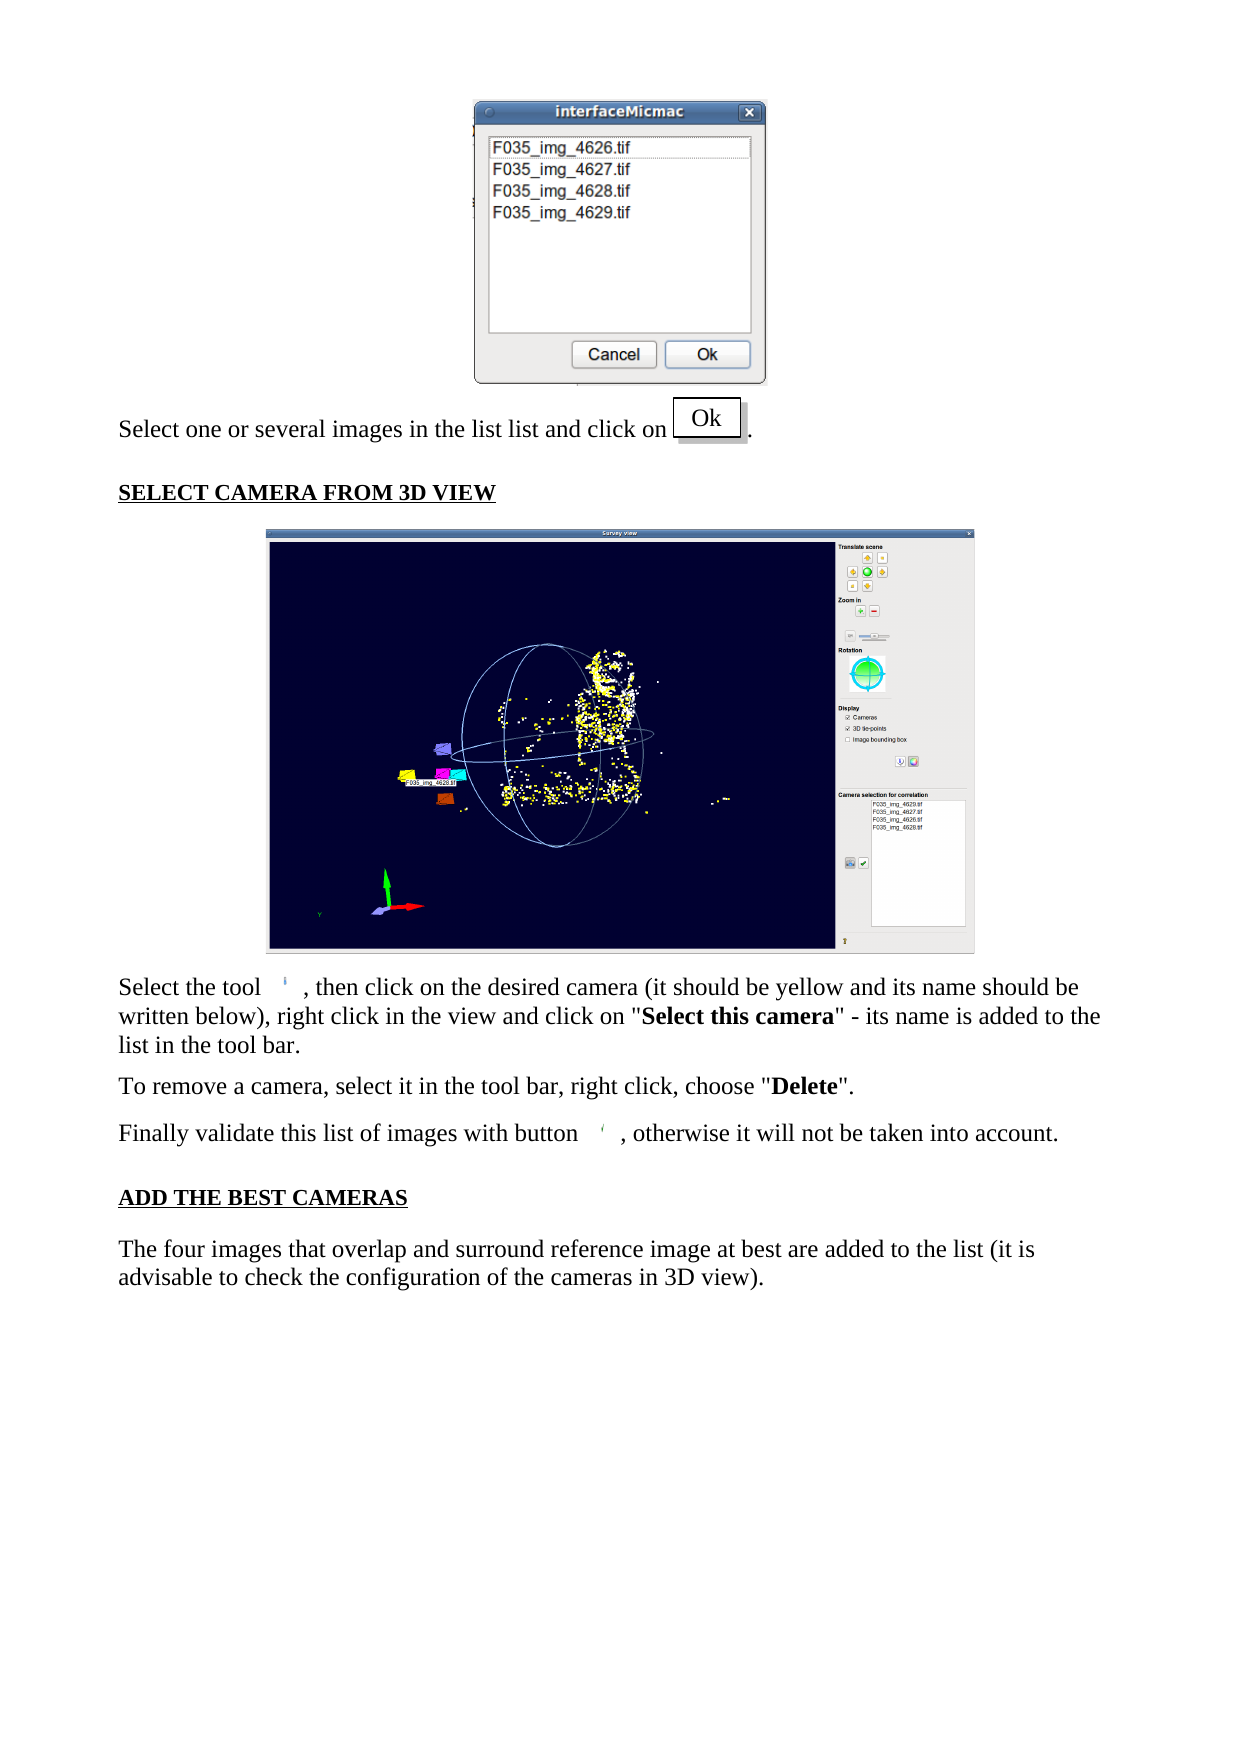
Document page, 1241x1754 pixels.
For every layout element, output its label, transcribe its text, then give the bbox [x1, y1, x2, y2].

text The four images that overlap and surround reference image at best are added to the list (it is advisable to check the configuration of the cameras in 3D view). [118, 1234, 1122, 1291]
subtitle Select camera from 3d view [118, 479, 1122, 506]
text To remove a camera, select it in the tool bar, right click, choose "Delete". [118, 1071, 1122, 1100]
picture [265, 529, 975, 954]
text Select one or several images in the list list and click on [118, 398, 678, 442]
text . [741, 398, 1122, 442]
picture [283, 975, 287, 987]
picture [472, 99, 768, 386]
text Select the tool , then click on the desired camera (it should be yellow and its name should be written below), right click in the view and click on "Select this camera" - its name is added to the list in the tool bar. [118, 966, 1122, 1058]
subtitle add the best cameras [118, 1184, 1122, 1210]
text Finally validate this list of images with button , otherwise it will not be taken into account. [118, 1112, 1122, 1147]
